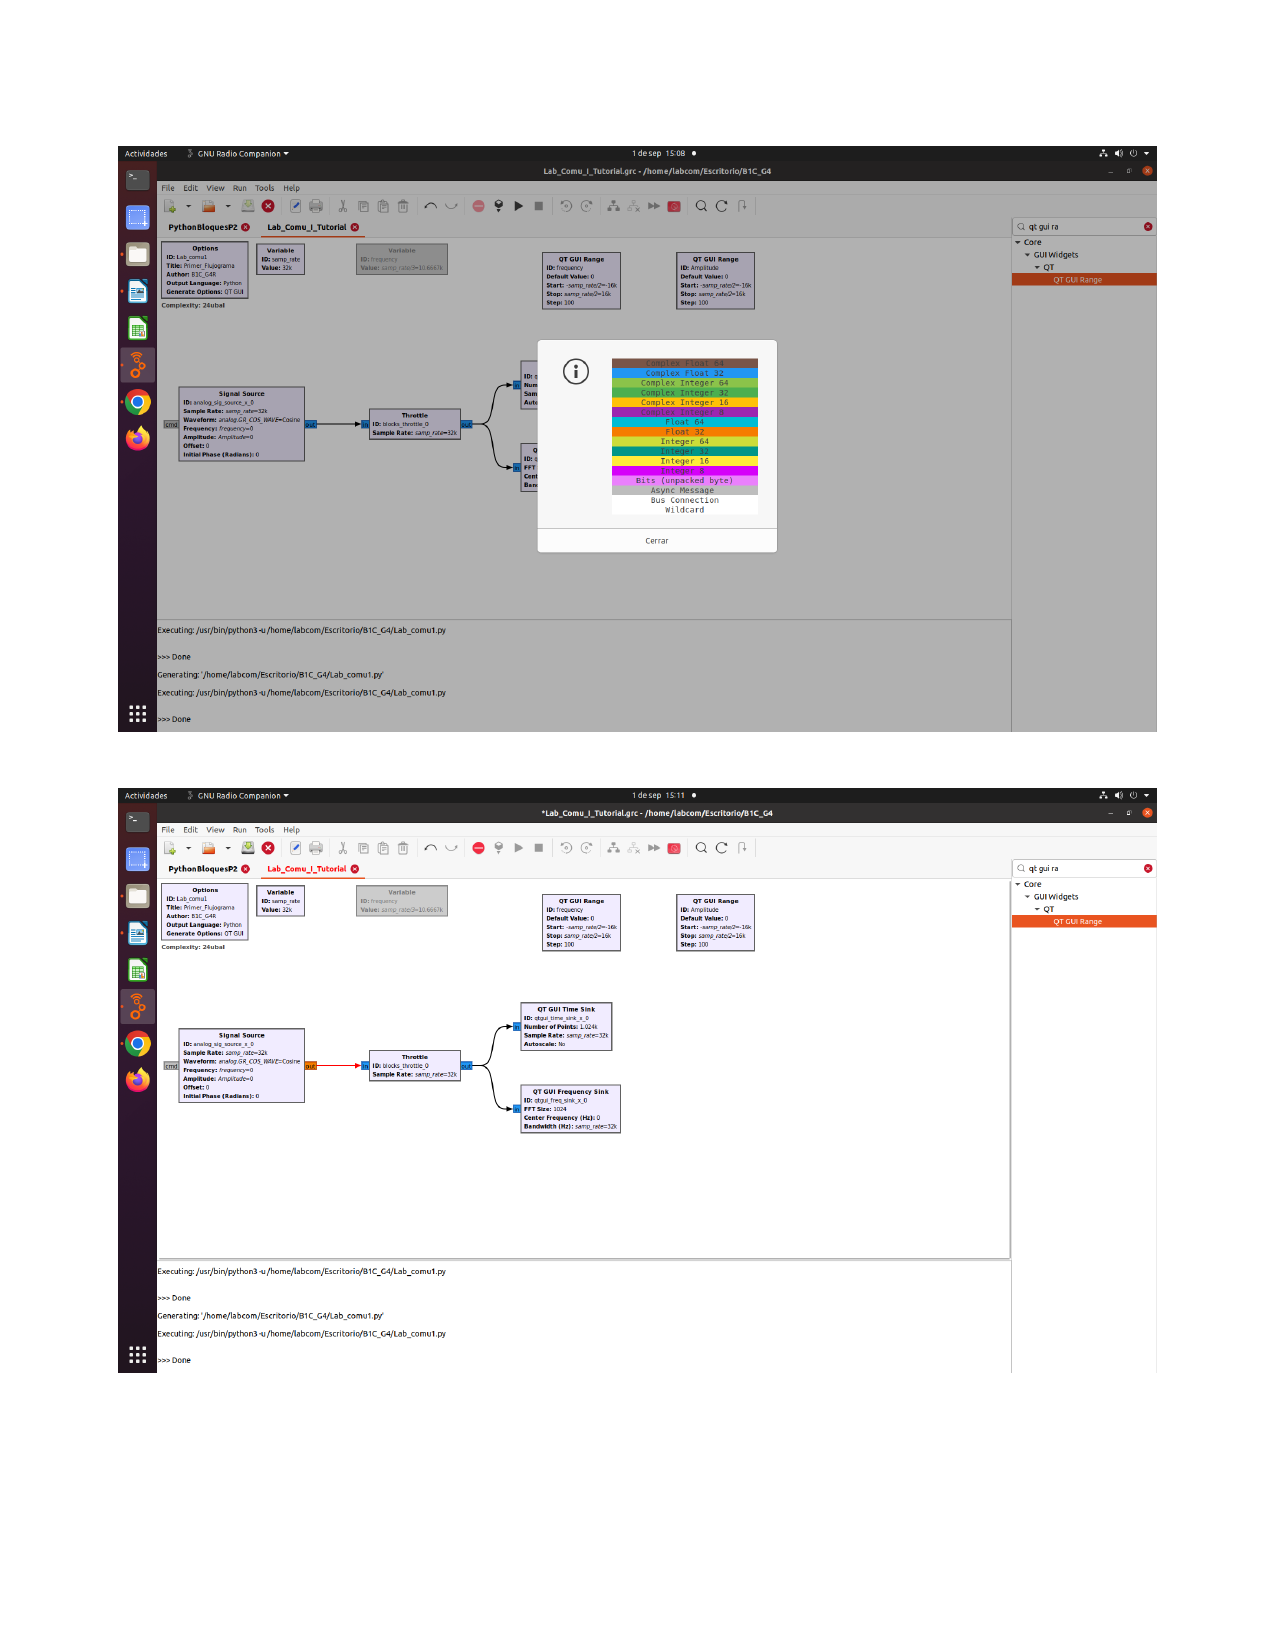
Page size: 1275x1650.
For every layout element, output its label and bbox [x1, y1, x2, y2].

picture [118, 788, 1157, 1373]
picture [118, 146, 1157, 732]
